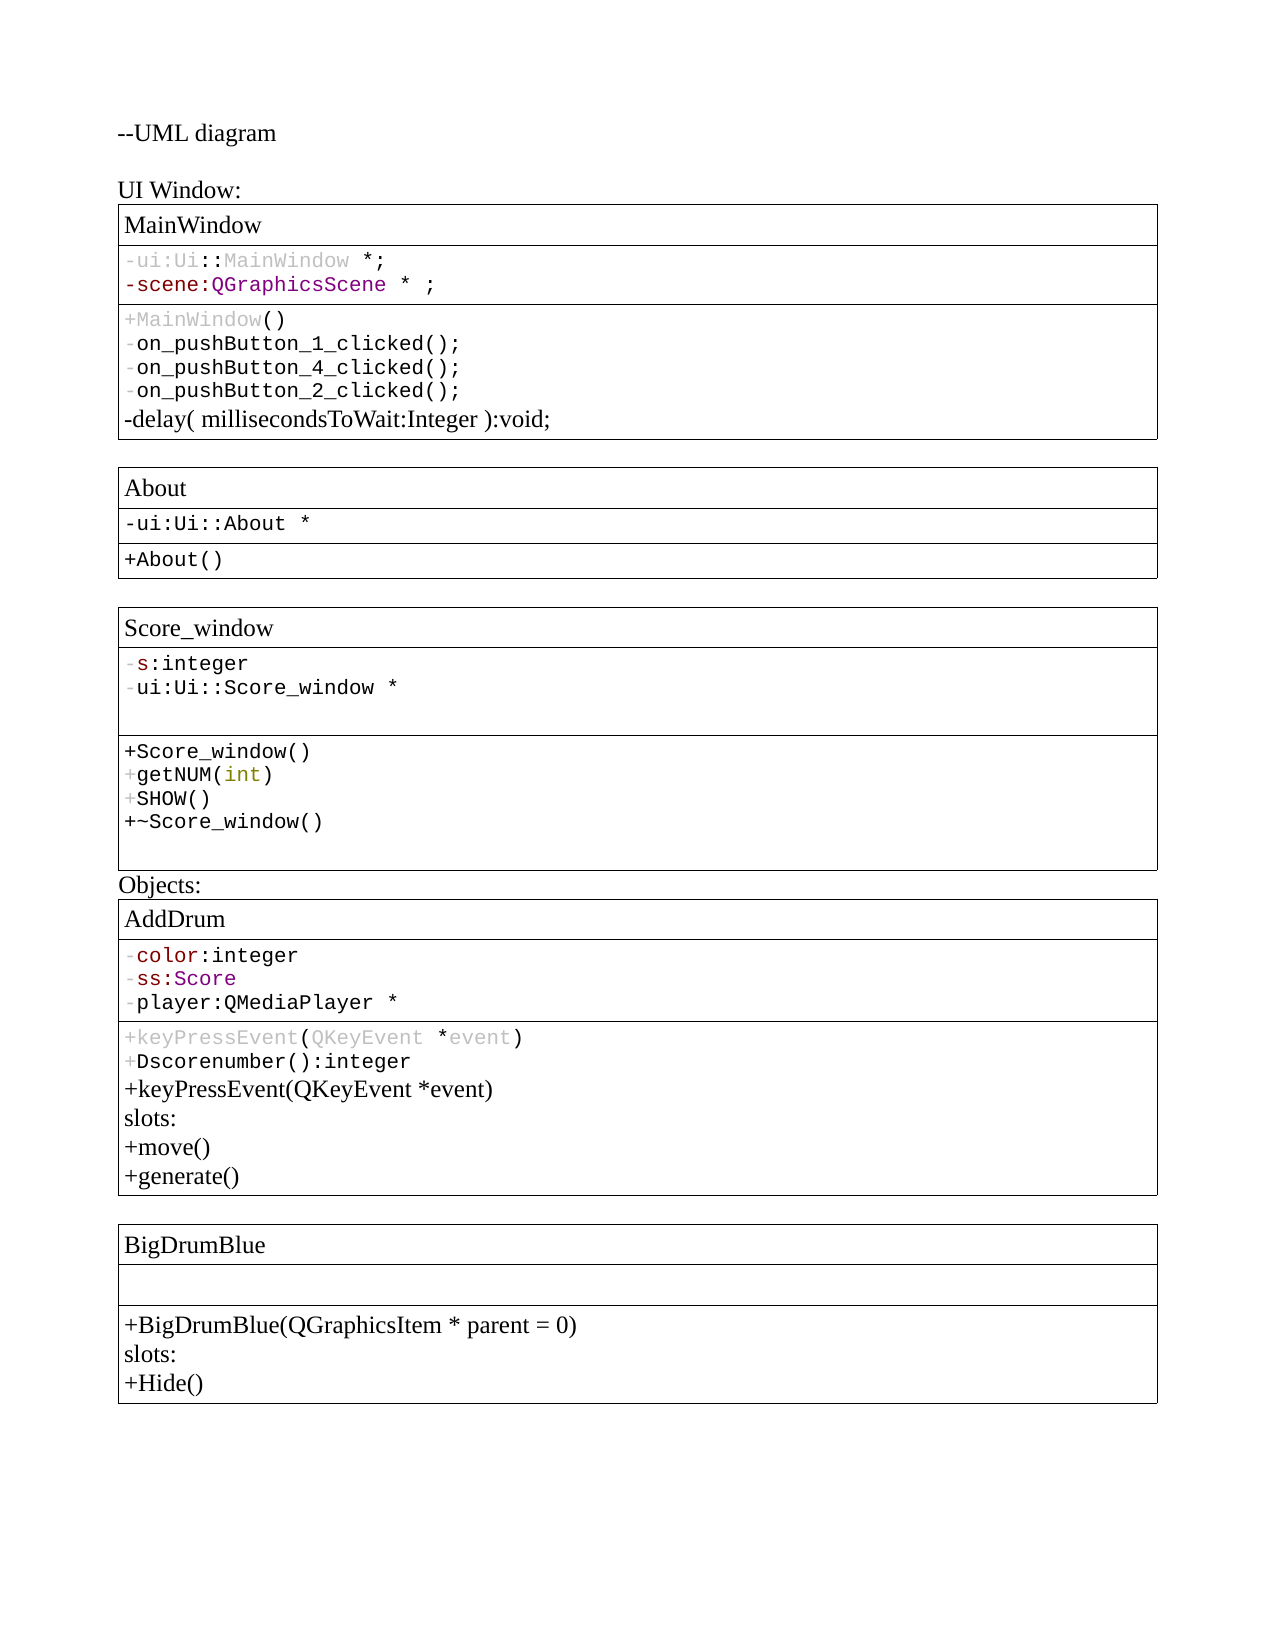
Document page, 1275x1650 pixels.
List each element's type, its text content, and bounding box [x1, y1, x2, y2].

table_header AddDrum [119, 900, 1157, 939]
table_cell +MainWindow() -on_pushButton_1_clicked(); -on_pushButton_4_clicked(); -on_pushButton_2_clicked(); -delay( millisecondsToWait:Integer ):void; [119, 305, 1157, 438]
table_header Score_window [119, 608, 1157, 647]
text Objects: [118, 871, 1157, 898]
table_cell [119, 1265, 1157, 1305]
table_header About [119, 468, 1157, 508]
table_cell +Score_window() +getNUM(int) +SHOW() +~Score_window() [119, 736, 1157, 870]
table_cell -ui:Ui::About * [119, 509, 1157, 543]
table_cell -ui:Ui::MainWindow *; -scene:QGraphicsScene * ; [119, 246, 1157, 303]
table_cell -color:integer -ss:Score -player:QMediaPlayer * [119, 940, 1157, 1021]
table_cell -s:integer -ui:Ui::Score_window * [119, 648, 1157, 735]
table_header BigDrumBlue [119, 1225, 1157, 1264]
table_cell +keyPressEvent(QKeyEvent *event) +Dscorenumber():integer +keyPressEvent(QKeyEvent *event) slots: +move() +generate() [119, 1022, 1157, 1195]
table_cell +About() [119, 544, 1157, 578]
table_cell +BigDrumBlue(QGraphicsItem * parent = 0) slots: +Hide() [119, 1306, 1157, 1402]
text --UML diagram [6, 118, 1157, 147]
table_header MainWindow [119, 205, 1157, 245]
text UI Window: [6, 176, 1157, 204]
